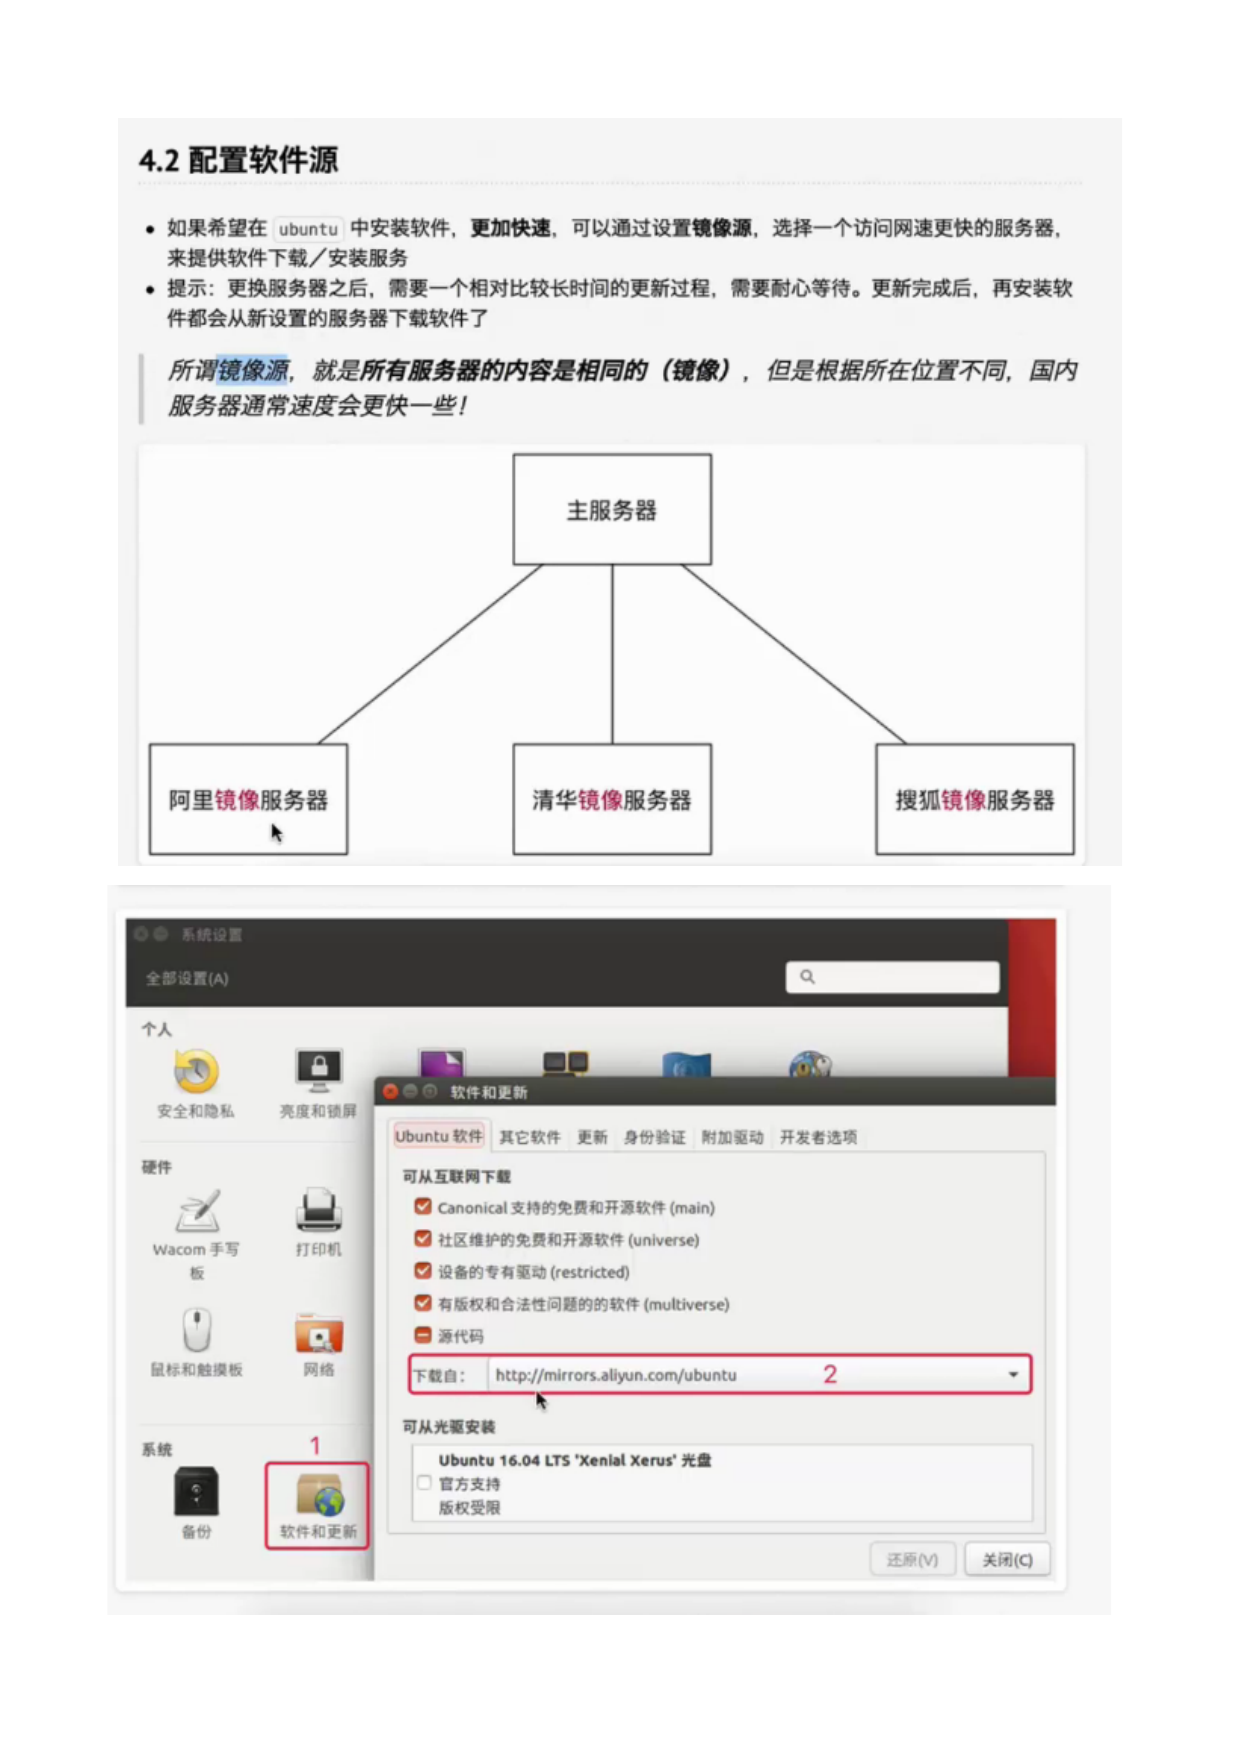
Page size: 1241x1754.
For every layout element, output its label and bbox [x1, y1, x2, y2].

picture [107, 885, 1112, 1615]
picture [118, 118, 1123, 866]
